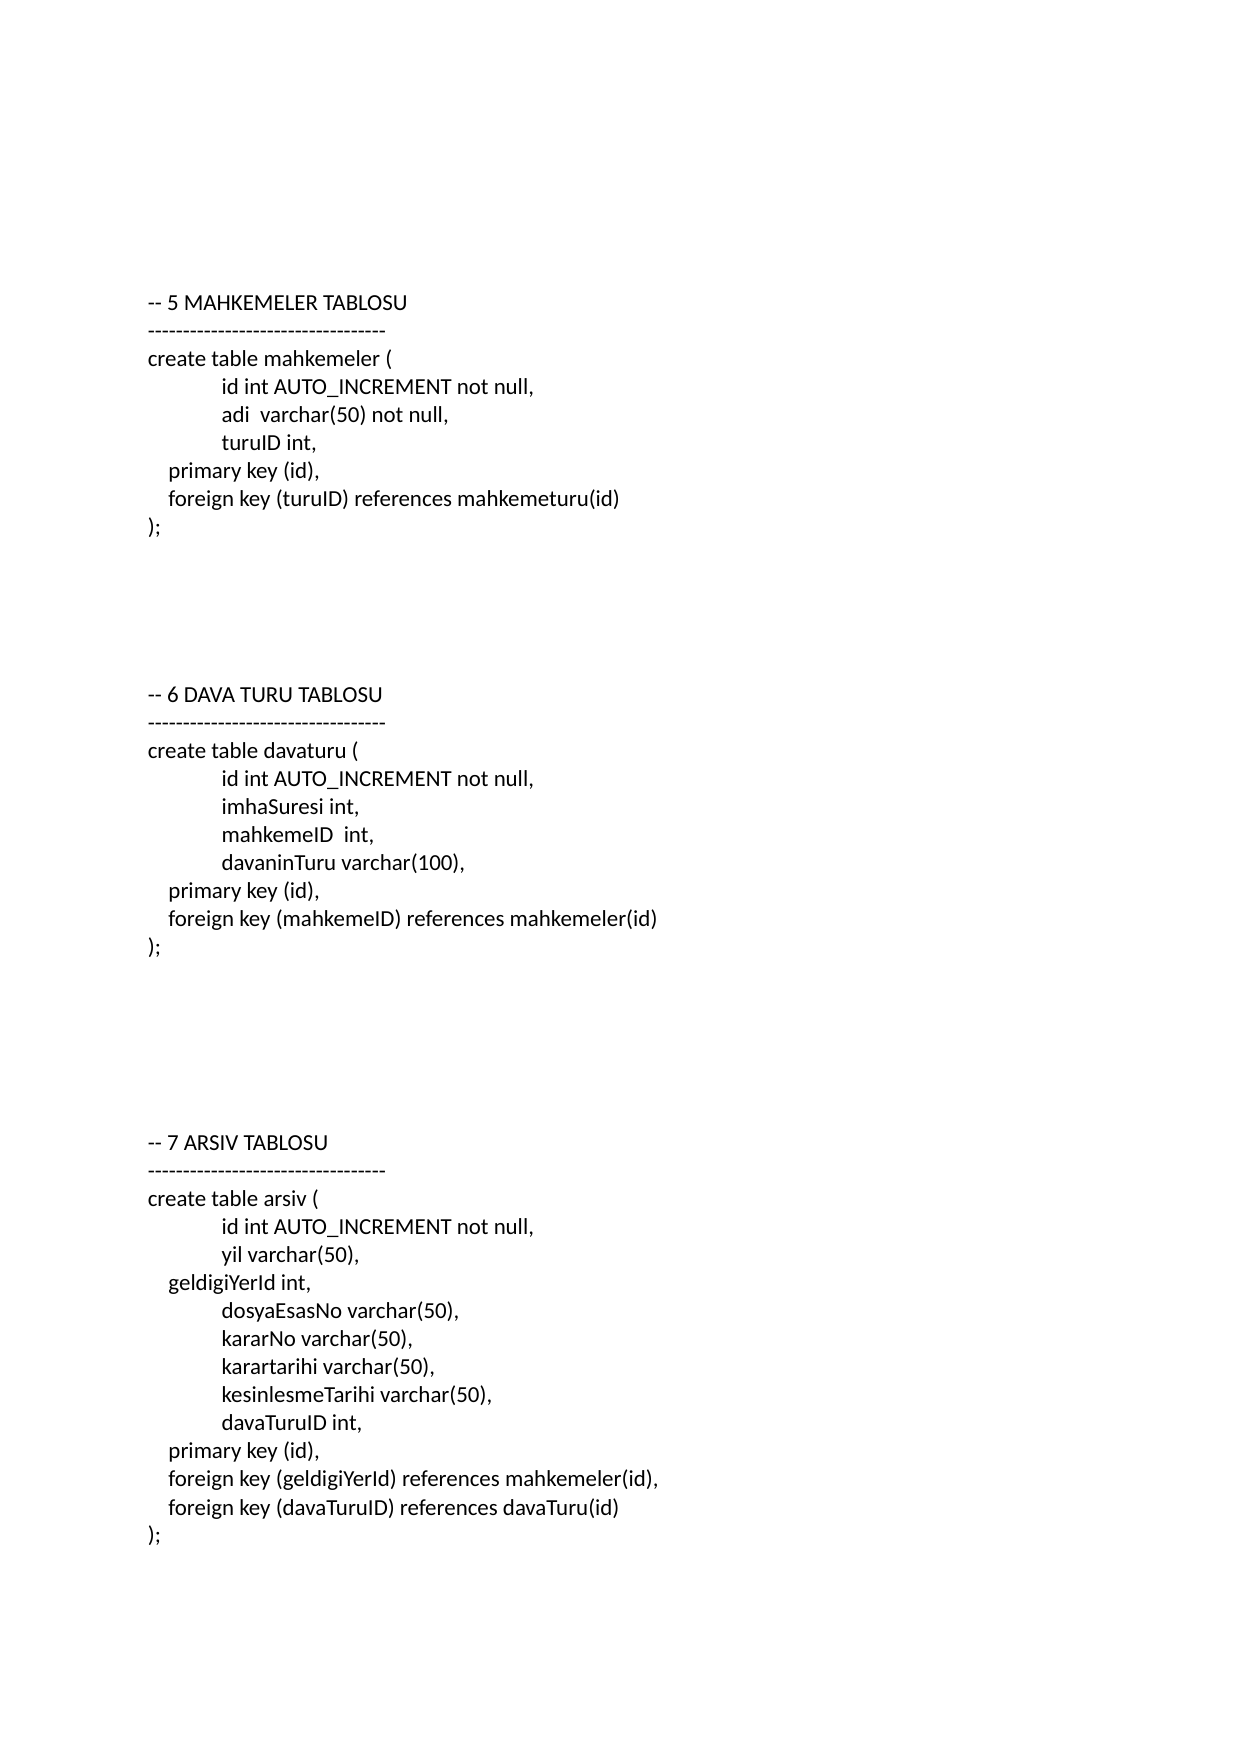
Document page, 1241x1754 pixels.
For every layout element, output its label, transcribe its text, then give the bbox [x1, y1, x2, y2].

text -- 5 MAHKEMELER TABLOSU [148, 288, 1093, 316]
text foreign key (geldigiYerId) references mahkemeler(id), [148, 1464, 1093, 1493]
text yil varchar(50), [148, 1240, 1093, 1268]
text kesinlesmeTarihi varchar(50), [148, 1381, 1093, 1408]
text foreign key (mahkemeID) references mahkemeler(id) [148, 904, 1093, 932]
text ); [148, 1521, 1093, 1549]
text kararNo varchar(50), [148, 1324, 1093, 1352]
text create table mahkemeler ( [148, 344, 1093, 372]
text foreign key (davaTuruID) references davaTuru(id) [148, 1493, 1093, 1521]
text dosyaEsasNo varchar(50), [148, 1296, 1093, 1324]
text ); [148, 932, 1093, 960]
text primary key (id), [148, 876, 1093, 904]
text id int AUTO_INCREMENT not null, [148, 1212, 1093, 1240]
text ---------------------------------- [148, 316, 1093, 344]
text davaninTuru varchar(100), [148, 848, 1093, 876]
text karartarihi varchar(50), [148, 1352, 1093, 1381]
text id int AUTO_INCREMENT not null, [148, 764, 1093, 792]
text -- 6 DAVA TURU TABLOSU [148, 680, 1093, 708]
text davaTuruID int, [148, 1408, 1093, 1437]
text geldigiYerId int, [148, 1268, 1093, 1296]
text ---------------------------------- [148, 708, 1093, 736]
text create table davaturu ( [148, 736, 1093, 764]
text imhaSuresi int, [148, 792, 1093, 820]
text ---------------------------------- [148, 1156, 1093, 1184]
text id int AUTO_INCREMENT not null, [148, 372, 1093, 400]
text turuID int, [148, 428, 1093, 456]
text adi varchar(50) not null, [148, 400, 1093, 428]
text create table arsiv ( [148, 1184, 1093, 1212]
text primary key (id), [148, 456, 1093, 484]
text mahkemeID int, [148, 820, 1093, 848]
text ); [148, 512, 1093, 540]
text -- 7 ARSIV TABLOSU [148, 1128, 1093, 1156]
text primary key (id), [148, 1437, 1093, 1464]
text foreign key (turuID) references mahkemeturu(id) [148, 484, 1093, 512]
